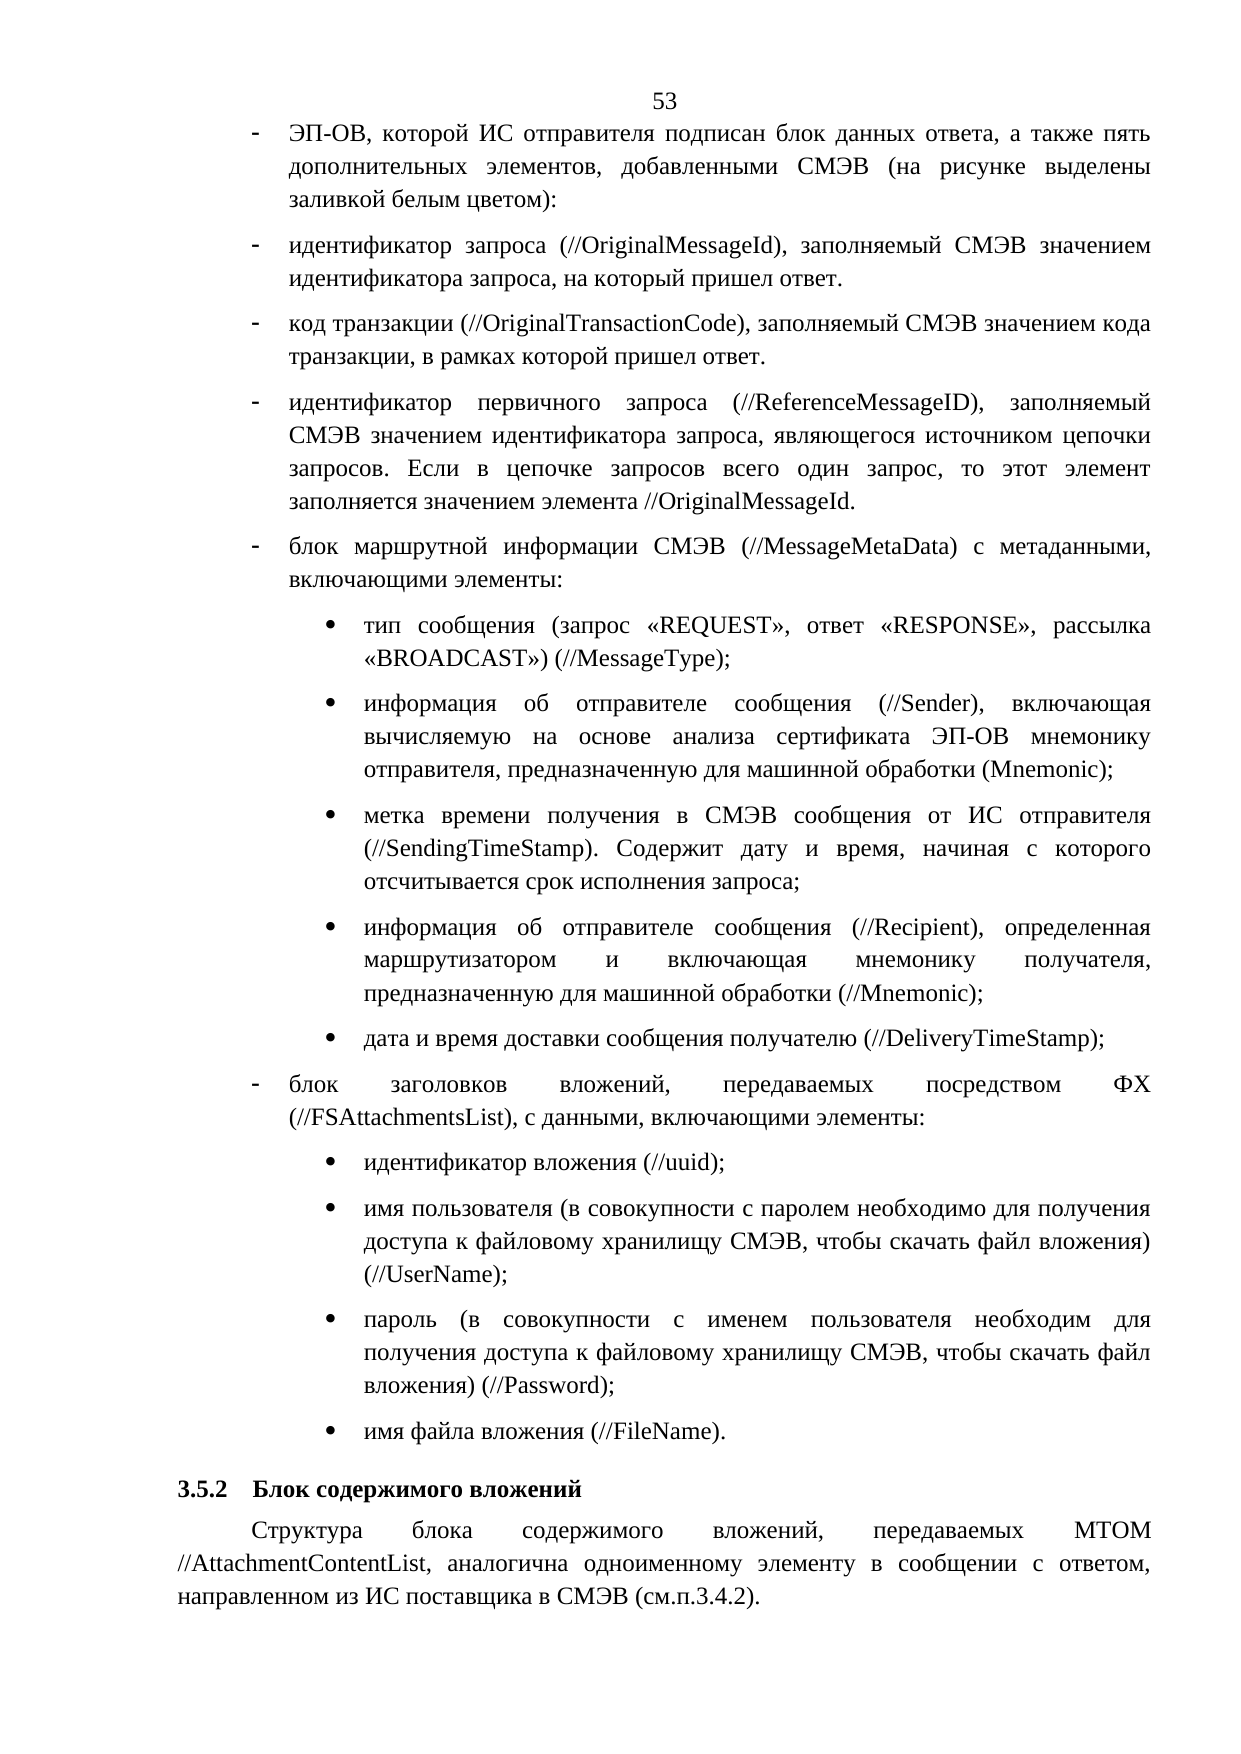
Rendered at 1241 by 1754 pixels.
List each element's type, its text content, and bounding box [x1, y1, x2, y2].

list идентификатор запроса (//OriginalMessageId), заполняемый СМЭВ значением идентификатора запроса, на который пришел ответ. [251, 230, 1152, 291]
list тип сообщения (запрос «REQUEST», ответ «RESPONSE», рассылка «BROADCAST») (//MessageType); [326, 610, 1152, 672]
subtitle Блок содержимого вложений [177, 1474, 1152, 1503]
list имя файла вложения (//FileName). [326, 1416, 1152, 1444]
list дата и время доставки сообщения получателю (//DeliveryTimeStamp); [326, 1023, 1152, 1052]
list идентификатор первичного запроса (//ReferenceMessageID), заполняемый СМЭВ значением идентификатора запроса, являющегося источником цепочки запросов. Если в цепочке запросов всего один запрос, то этот элемент заполняется значением элемента //OriginalMessageId. [251, 387, 1152, 514]
list метка времени получения в СМЭВ сообщения от ИС отправителя (//SendingTimeStamp). Содержит дату и время, начиная с которого отсчитывается срок исполнения запроса; [326, 800, 1152, 895]
list пароль (в совокупности с именем пользователя необходим для получения доступа к файловому хранилищу СМЭВ, чтобы скачать файл вложения) (//Password); [326, 1304, 1152, 1399]
list код транзакции (//OriginalTransactionCode), заполняемый СМЭВ значением кода транзакции, в рамках которой пришел ответ. [251, 308, 1152, 370]
text Структура блока содержимого вложений, передаваемых MTOM //AttachmentContentList, аналогична одноименному элементу в сообщении с ответом, направленном из ИС поставщика в СМЭВ (см.п.3.4.2). [177, 1515, 1152, 1610]
list ЭП-ОВ, которой ИС отправителя подписан блок данных ответа, а также пять дополнительных элементов, добавленными СМЭВ (на рисунке выделены заливкой белым цветом): [251, 118, 1152, 213]
list информация об отправителе сообщения (//Sender), включающая вычисляемую на основе анализа сертификата ЭП-ОВ мнемонику отправителя, предназначенную для машинной обработки (Mnemonic); [326, 688, 1152, 783]
list блок маршрутной информации СМЭВ (//MessageMetaData) с метаданными, включающими элементы: [251, 531, 1152, 593]
list информация об отправителе сообщения (//Recipient), определенная маршрутизатором и включающая мнемонику получателя, предназначенную для машинной обработки (//Mnemonic); [326, 912, 1152, 1006]
list идентификатор вложения (//uuid); [326, 1147, 1152, 1176]
list блок заголовков вложений, передаваемых посредством ФХ (//FSAttachmentsList), с данными, включающими элементы: [251, 1069, 1152, 1130]
list имя пользователя (в совокупности с паролем необходимо для получения доступа к файловому хранилищу СМЭВ, чтобы скачать файл вложения) (//UserName); [326, 1193, 1152, 1287]
